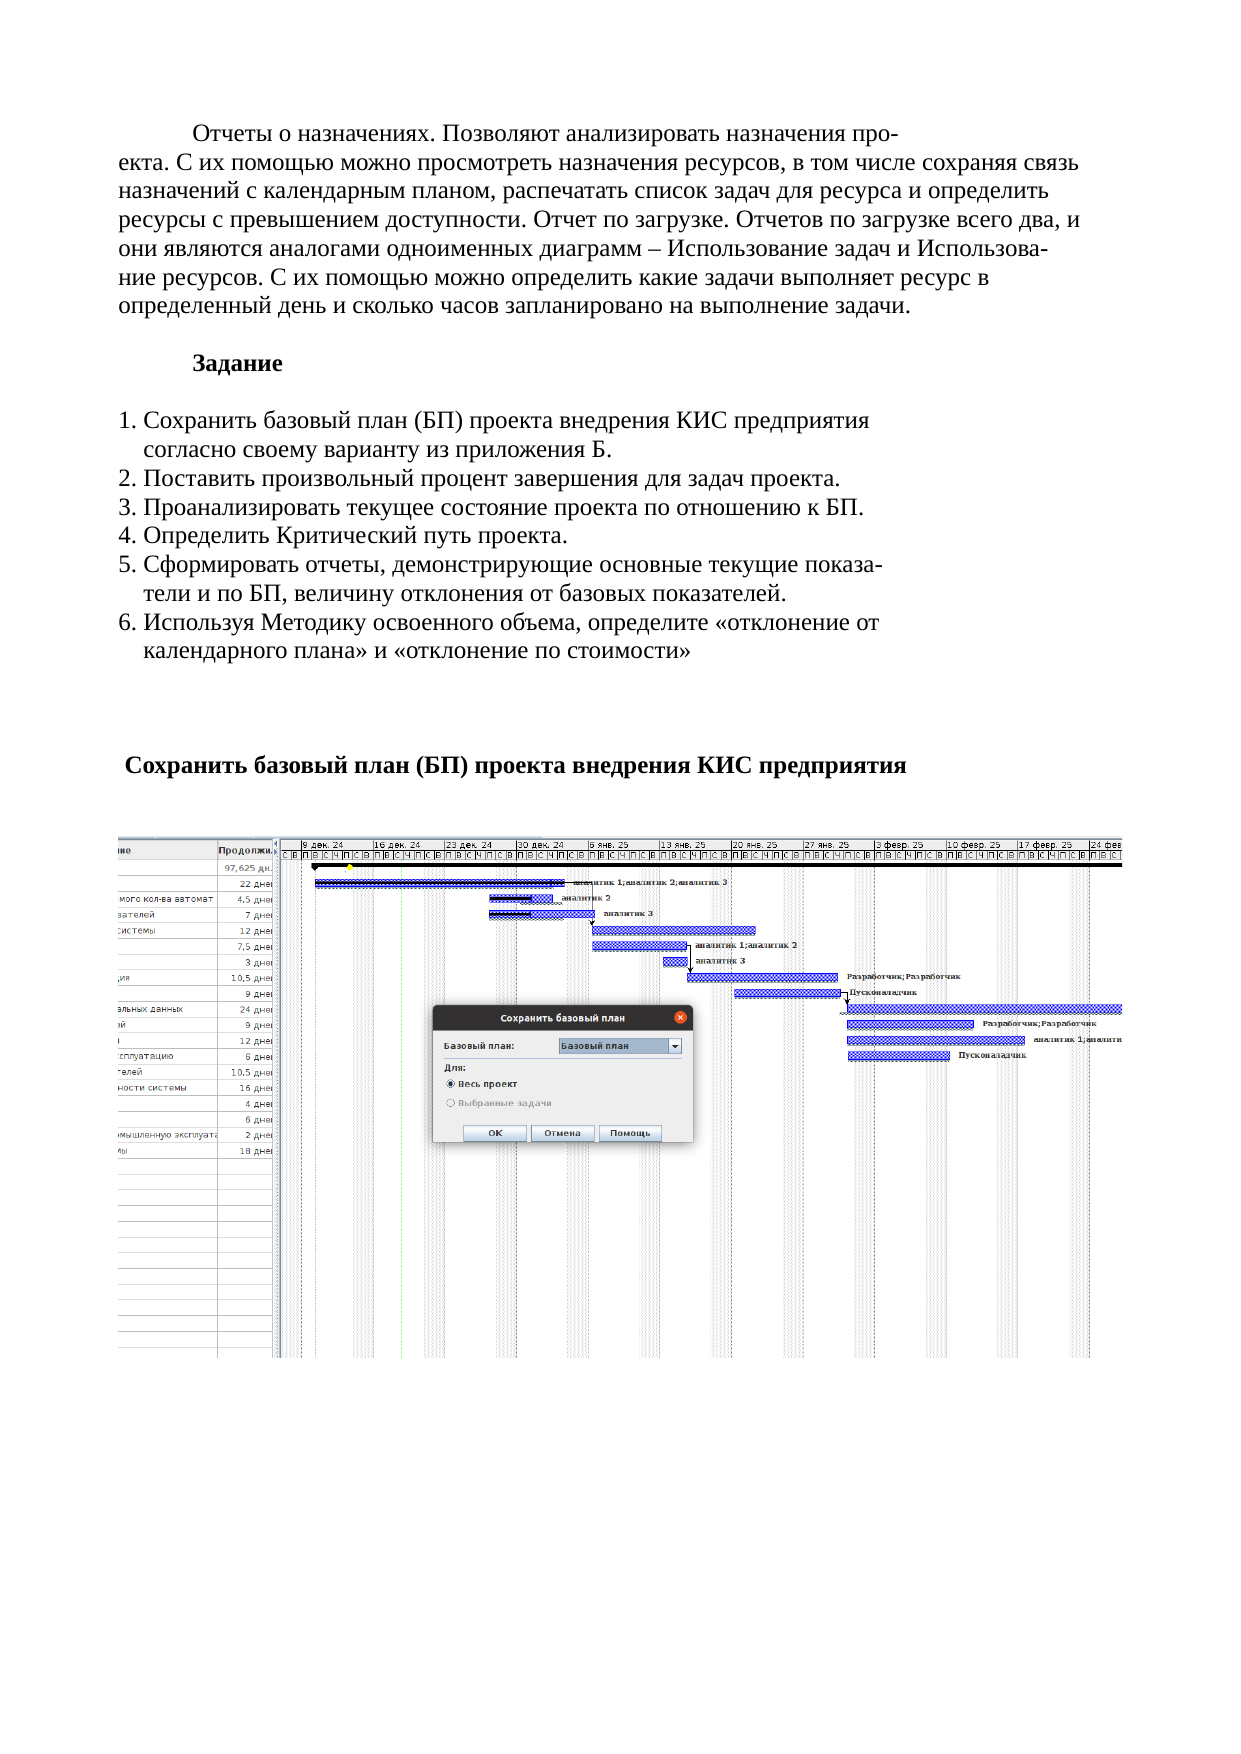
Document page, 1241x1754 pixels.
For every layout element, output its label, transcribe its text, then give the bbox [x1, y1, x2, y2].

text календарного плана» и «отклонение по стоимости» [118, 636, 1122, 664]
text 1. Сохранить базовый план (БП) проекта внедрения КИС предприятия [118, 406, 1122, 434]
text согласно своему варианту из приложения Б. [118, 434, 1122, 463]
text Задание [118, 348, 1122, 377]
text 2. Поставить произвольный процент завершения для задач проекта. [118, 463, 1122, 492]
text 3. Проанализировать текущее состояние проекта по отношению к БП. [118, 492, 1122, 521]
picture [118, 836, 1123, 1358]
text 4. Определить Критический путь проекта. [118, 521, 1122, 549]
text тели и по БП, величину отклонения от базовых показателей. [118, 578, 1122, 607]
text ние ресурсов. С их помощью можно определить какие задачи выполняет ресурс в определенный день и сколько часов запланировано на выполнение задачи. [118, 262, 1122, 319]
text екта. С их помощью можно просмотреть назначения ресурсов, в том числе сохраняя связь назначений с календарным планом, распечатать список задач для ресурса и определить ресурсы с превышением доступности. Отчет по загрузке. Отчетов по загрузке всего два, и они являются аналогами одноименных диаграмм – Использование задач и Использова- [118, 147, 1122, 262]
text Сохранить базовый план (БП) проекта внедрения КИС предприятия [118, 751, 1122, 779]
text Отчеты о назначениях. Позволяют анализировать назначения про- [118, 118, 1122, 147]
text 6. Используя Методику освоенного объема, определите «отклонение от [118, 607, 1122, 636]
text 5. Сформировать отчеты, демонстрирующие основные текущие показа- [118, 549, 1122, 578]
